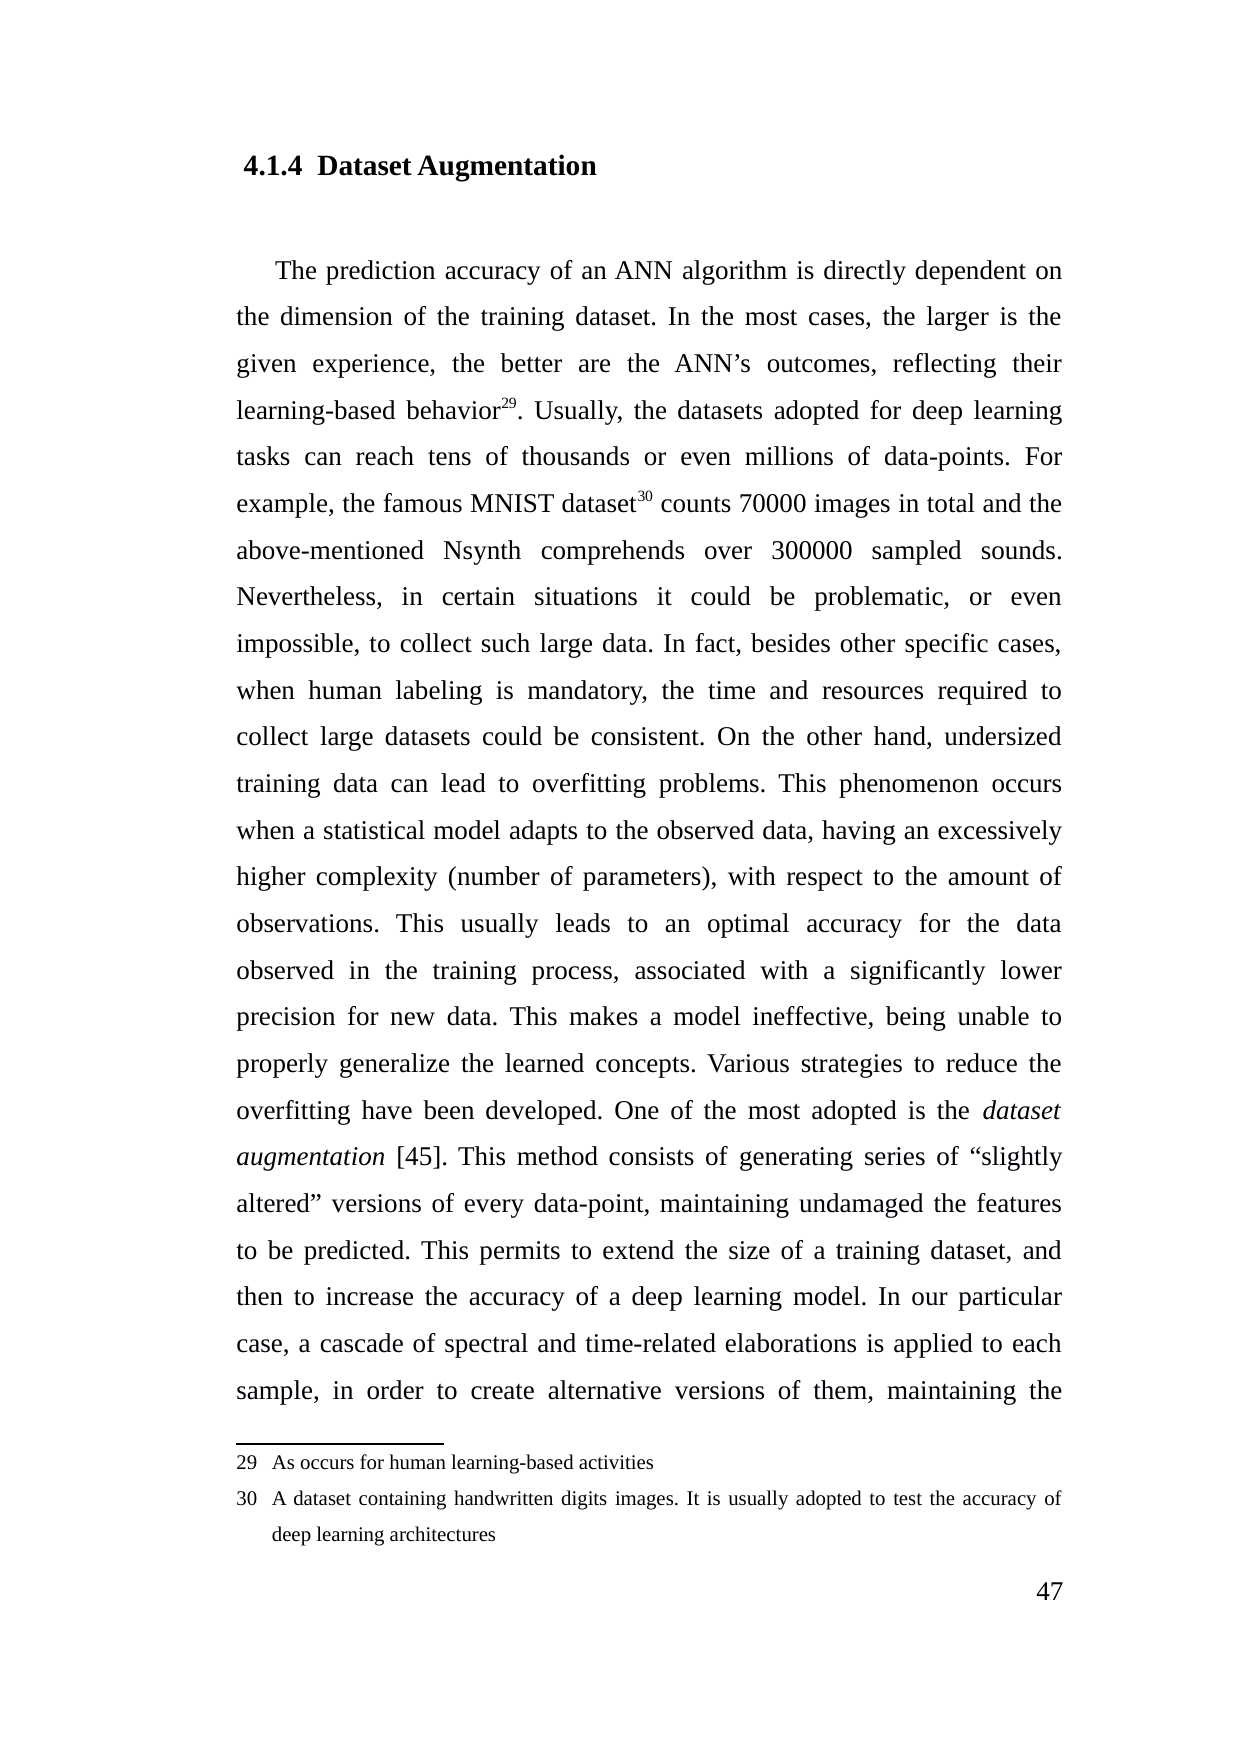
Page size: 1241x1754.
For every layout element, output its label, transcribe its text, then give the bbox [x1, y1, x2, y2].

subtitle Dataset Augmentation [236, 148, 1063, 181]
text The prediction accuracy of an ANN algorithm is directly dependent on the dimension of the training dataset. In the most cases, the larger is the given experience, the better are the ANN’s outcomes, reflecting their learning-based behavior. Usually, the datasets adopted for deep learning tasks can reach tens of thousands or even millions of data-points. For example, the famous MNIST dataset counts 70000 images in total and the above-mentioned Nsynth comprehends over 300000 sampled sounds. Nevertheless, in certain situations it could be problematic, or even impossible, to collect such large data. In fact, besides other specific cases, when human labeling is mandatory, the time and resources required to collect large datasets could be consistent. On the other hand, undersized training data can lead to overfitting problems. This phenomenon occurs when a statistical model adapts to the observed data, having an excessively higher complexity (number of parameters), with respect to the amount of observations. This usually leads to an optimal accuracy for the data observed in the training process, associated with a significantly lower precision for new data. This makes a model ineffective, being unable to properly generalize the learned concepts. Various strategies to reduce the overfitting have been developed. One of the most adopted is the dataset augmentation [45]. This method consists of generating series of “slightly altered” versions of every data-point, maintaining undamaged the features to be predicted. This permits to extend the size of a training dataset, and then to increase the accuracy of a deep learning model. In our particular case, a cascade of spectral and time-related elaborations is applied to each sample, in order to create alternative versions of them, maintaining the [236, 254, 1063, 1405]
text As occurs for human learning-based activities [236, 1449, 1063, 1474]
text A dataset containing handwritten digits images. It is usually adopted to test the accuracy of deep learning architectures [236, 1486, 1063, 1546]
